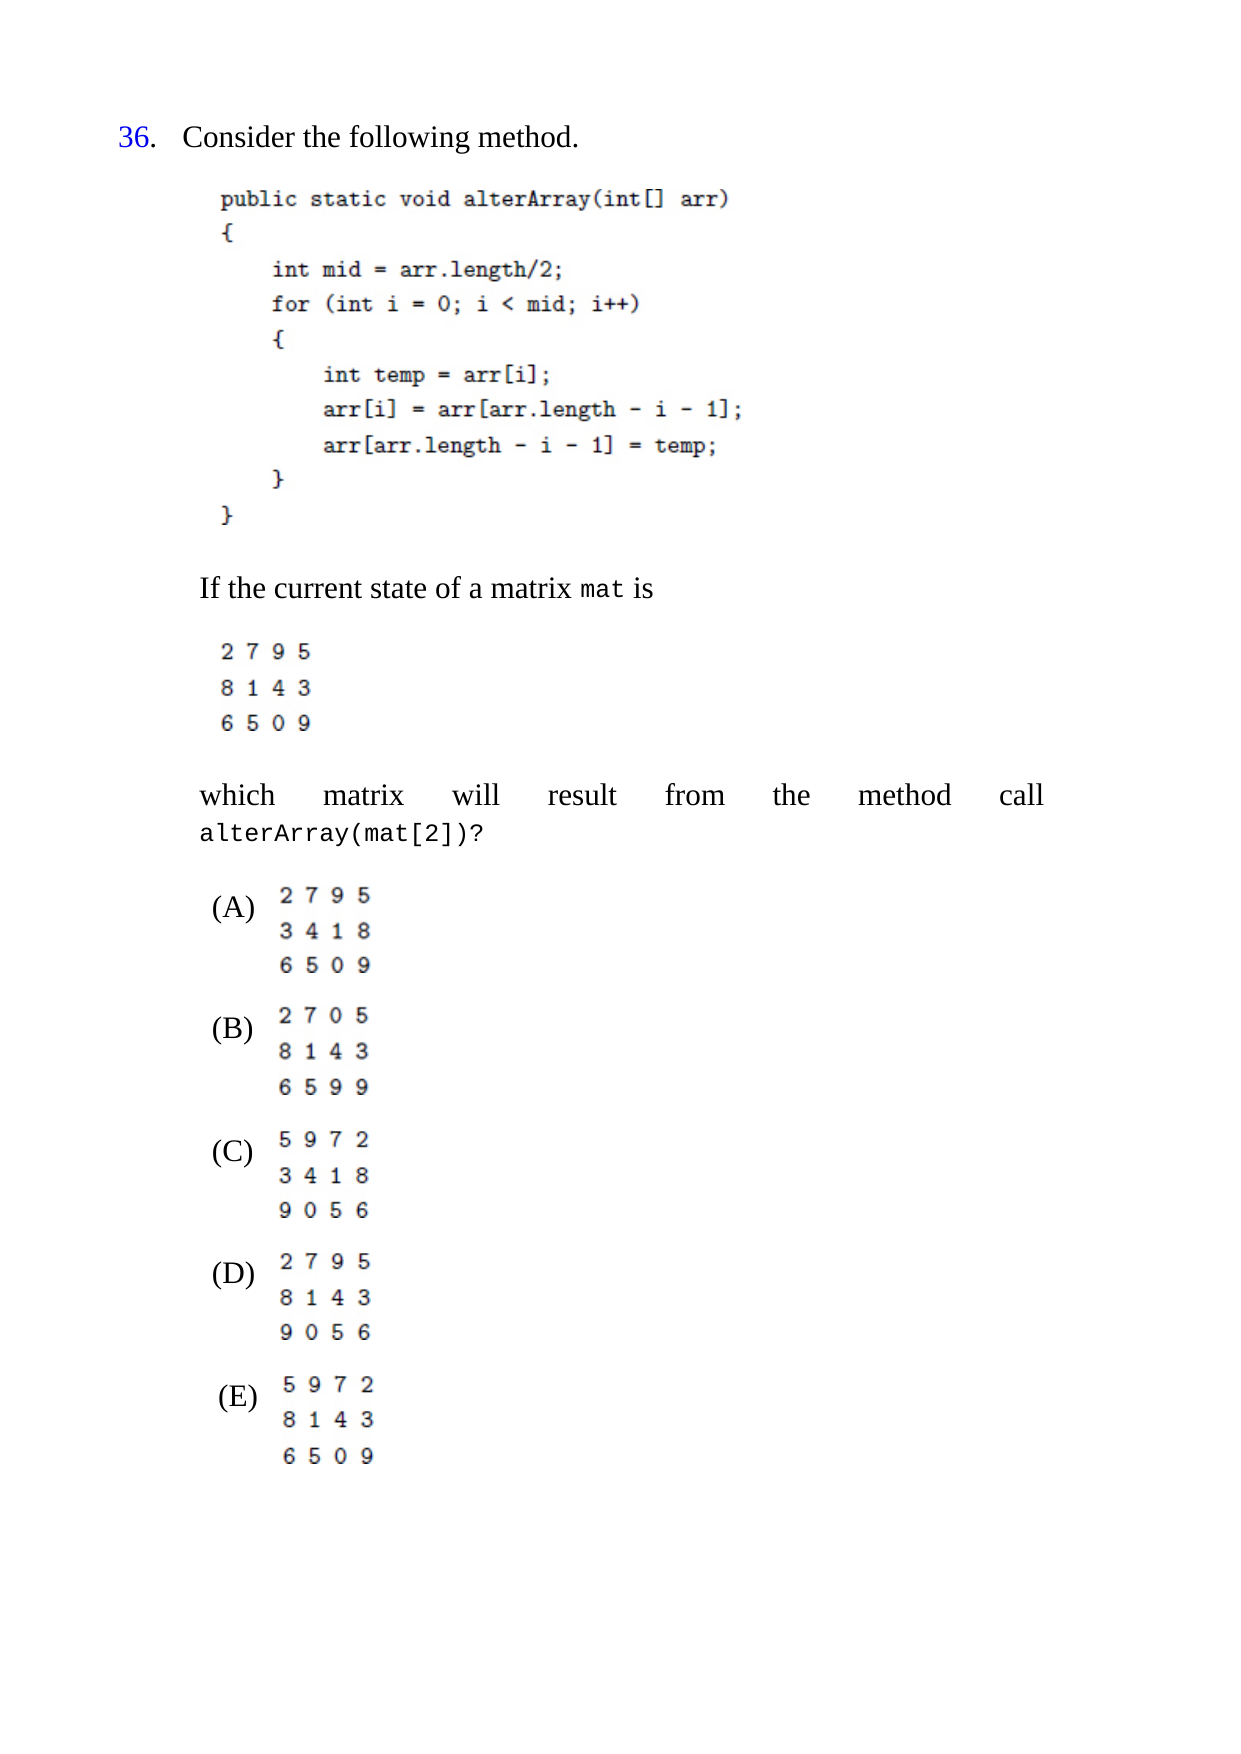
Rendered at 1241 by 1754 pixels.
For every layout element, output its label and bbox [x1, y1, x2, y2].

picture [279, 886, 371, 973]
picture [220, 642, 311, 731]
picture [278, 1006, 369, 1095]
picture [279, 1252, 371, 1340]
picture [278, 1130, 369, 1218]
picture [220, 189, 741, 525]
picture [282, 1375, 374, 1464]
